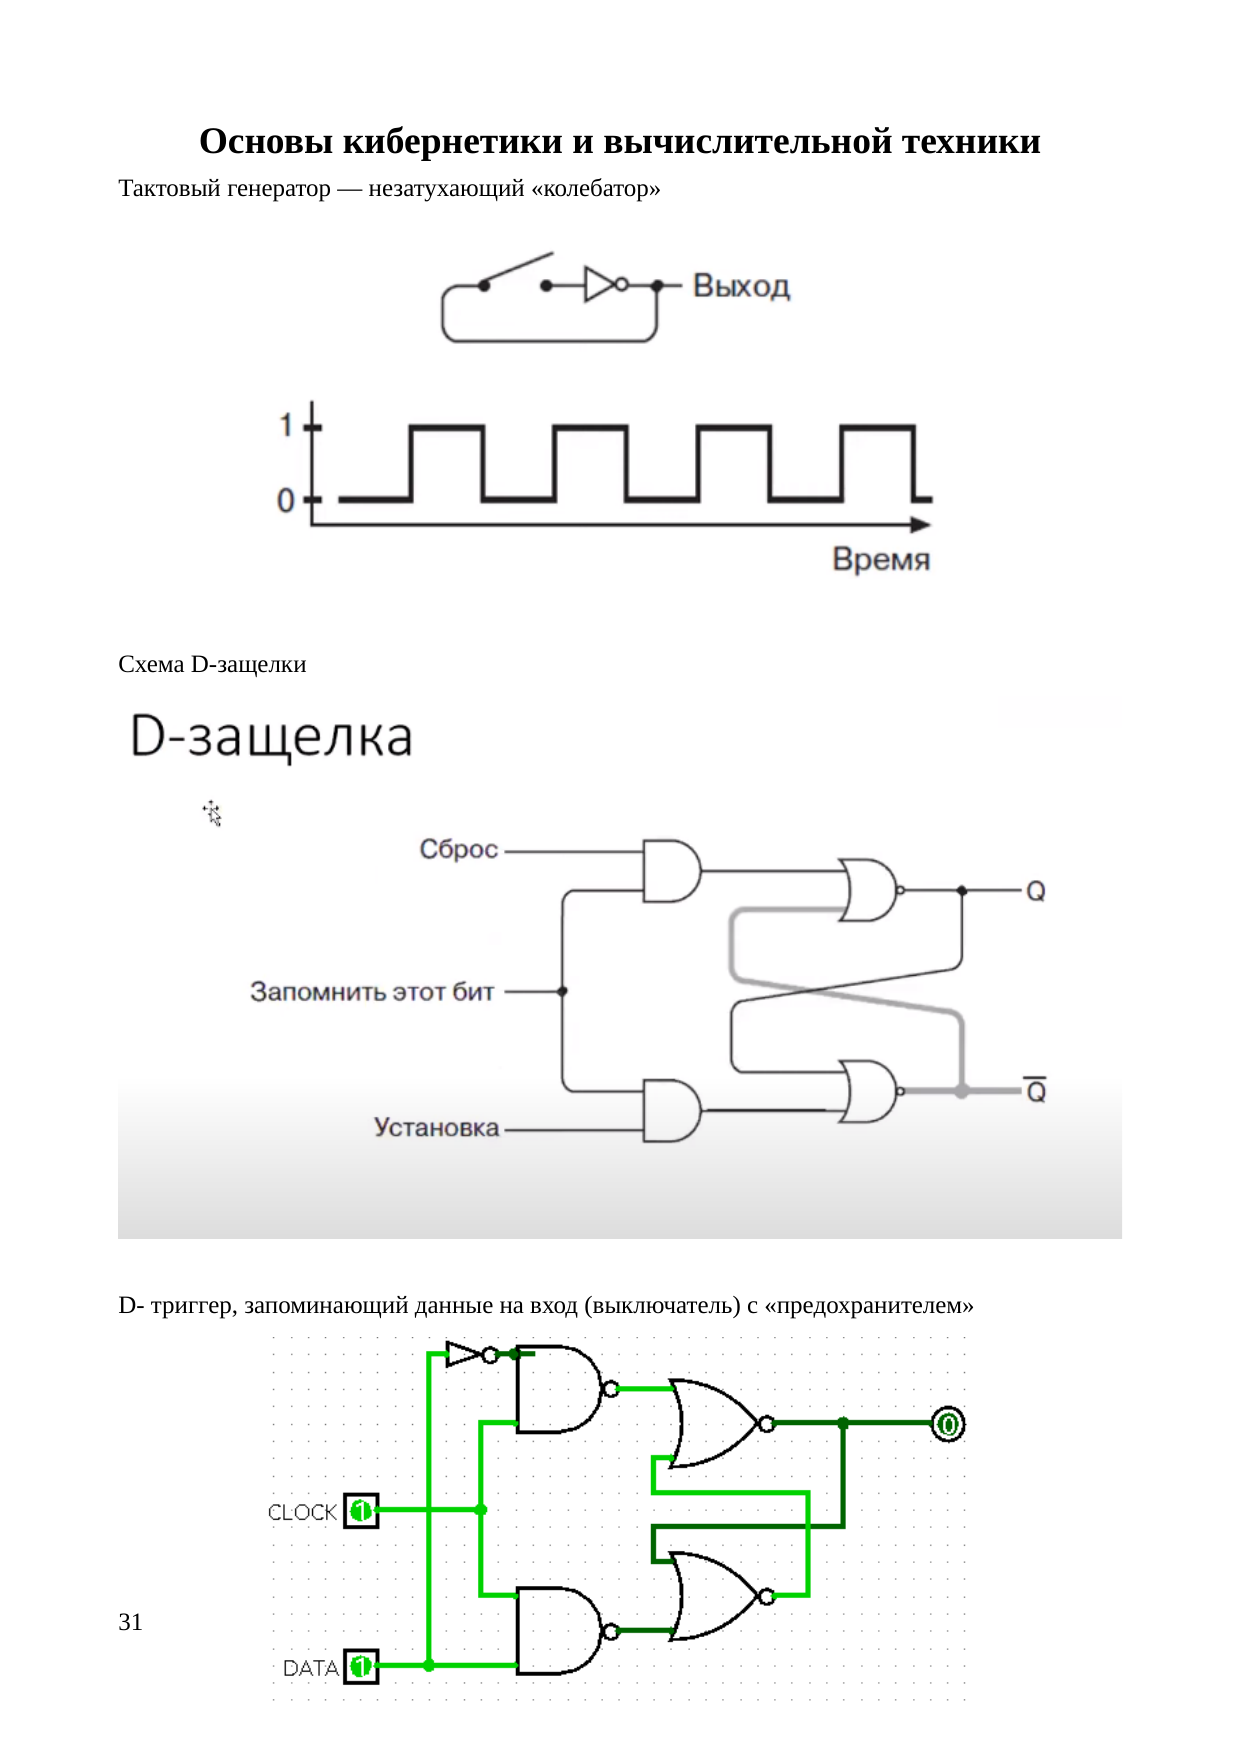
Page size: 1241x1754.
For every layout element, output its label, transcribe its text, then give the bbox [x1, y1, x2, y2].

picture [270, 220, 970, 579]
text D- триггер, запоминающий данные на вход (выключатель) с «предохранителем» [118, 1290, 1122, 1319]
text Тактовый генератор — незатухающий «колебатор» [118, 173, 1122, 202]
text Схема D-защелки [118, 649, 1122, 678]
picture [264, 1337, 977, 1711]
picture [118, 696, 1123, 1239]
